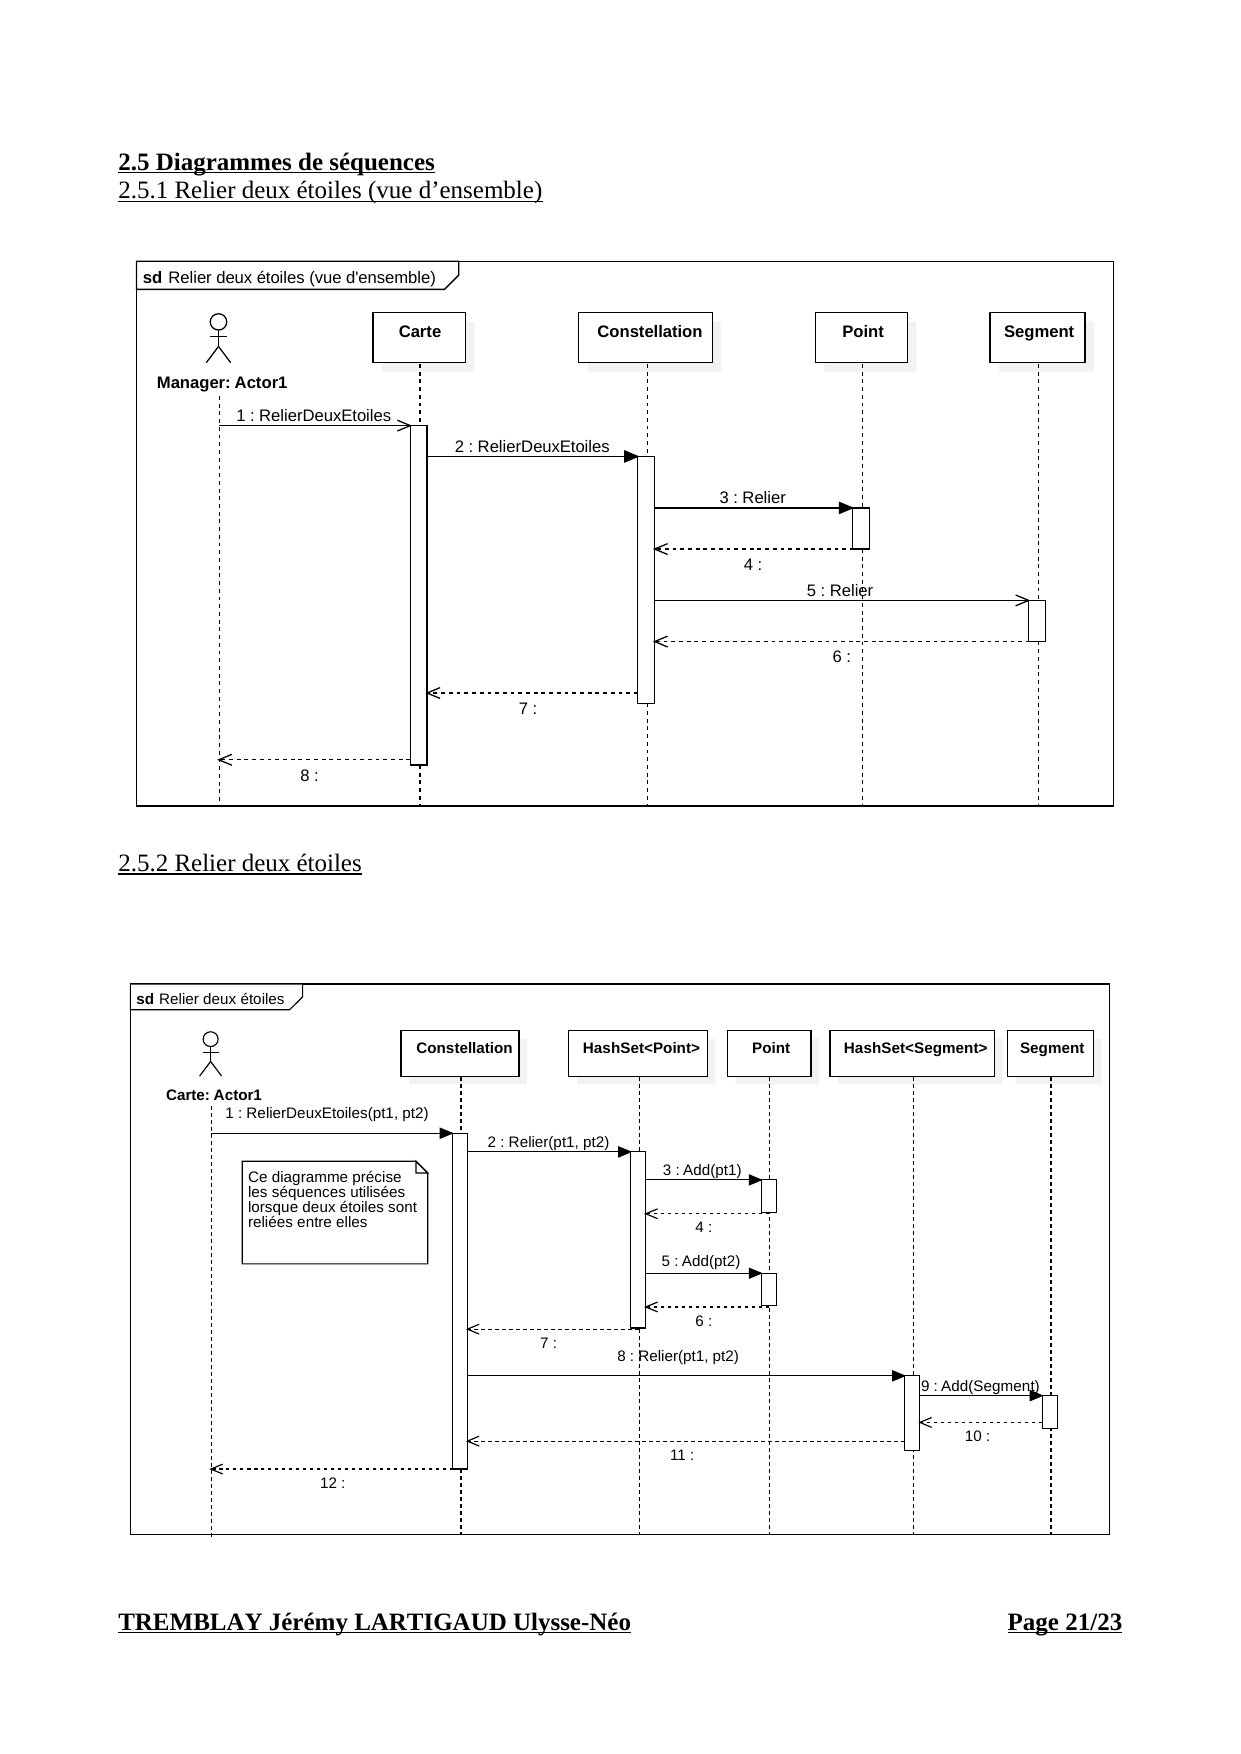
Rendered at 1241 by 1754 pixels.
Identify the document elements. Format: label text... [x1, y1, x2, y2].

text 2.5.2 Relier deux étoiles [118, 848, 1122, 877]
text 2.5 Diagrammes de séquences [118, 147, 1122, 176]
text 2.5.1 Relier deux étoiles (vue d’ensemble) [118, 176, 1122, 204]
